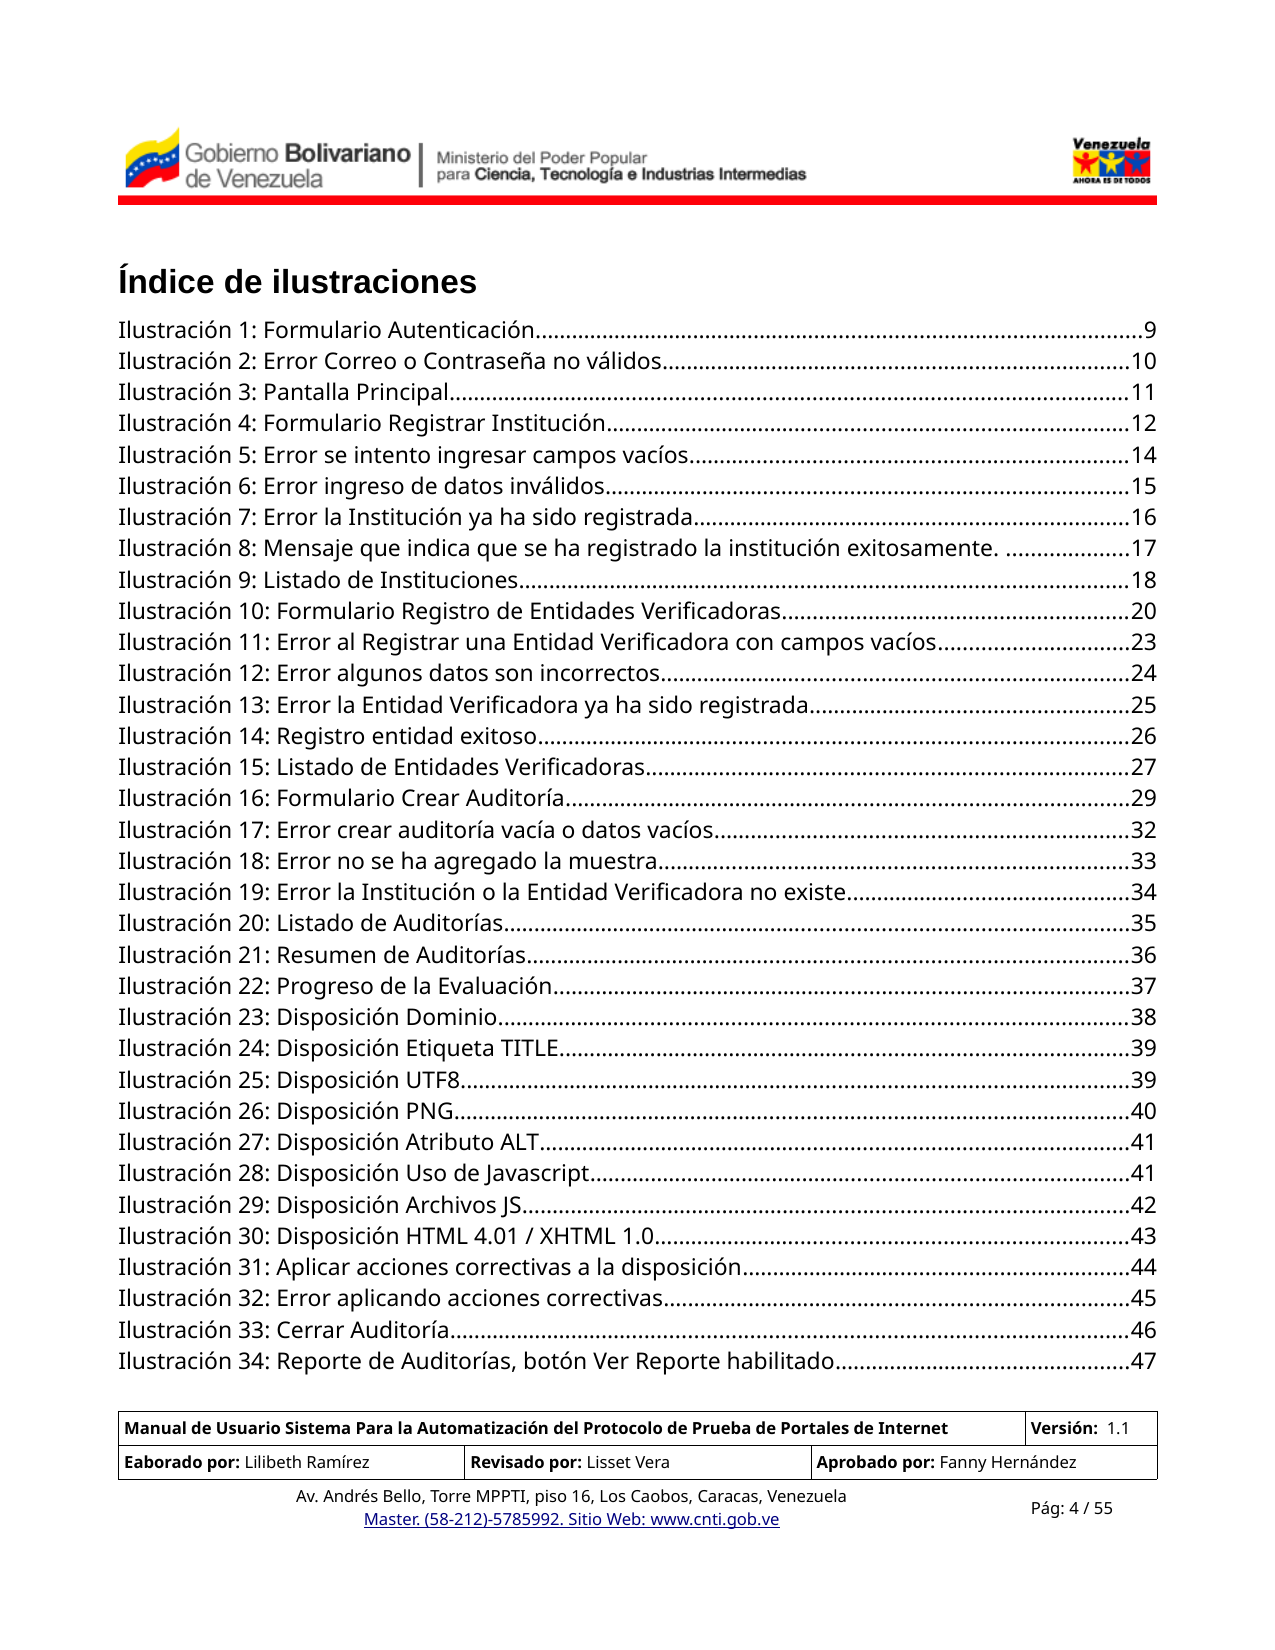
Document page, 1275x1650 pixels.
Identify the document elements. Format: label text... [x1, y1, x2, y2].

text Ilustración 19: Error la Institución o la Entidad Verificadora no existe 34 [118, 876, 1157, 907]
text Ilustración 15: Listado de Entidades Verificadoras 27 [118, 751, 1157, 782]
text Ilustración 21: Resumen de Auditorías 36 [118, 938, 1157, 970]
text Ilustración 30: Disposición HTML 4.01 / XHTML 1.0 43 [118, 1220, 1157, 1251]
text Ilustración 16: Formulario Crear Auditoría 29 [118, 782, 1157, 813]
text Ilustración 1: Formulario Autenticación 9 [118, 313, 1157, 345]
text Ilustración 4: Formulario Registrar Institución 12 [118, 407, 1157, 438]
text Ilustración 23: Disposición Dominio 38 [118, 1001, 1157, 1032]
text Ilustración 10: Formulario Registro de Entidades Verificadoras 20 [118, 595, 1157, 626]
text Ilustración 34: Reporte de Auditorías, botón Ver Reporte habilitado 47 [118, 1345, 1157, 1376]
text Ilustración 33: Cerrar Auditoría 46 [118, 1313, 1157, 1345]
text Ilustración 24: Disposición Etiqueta TITLE 39 [118, 1032, 1157, 1063]
text Ilustración 12: Error algunos datos son incorrectos 24 [118, 657, 1157, 688]
text Ilustración 9: Listado de Instituciones 18 [118, 563, 1157, 595]
text Ilustración 6: Error ingreso de datos inválidos 15 [118, 470, 1157, 501]
text Ilustración 18: Error no se ha agregado la muestra 33 [118, 845, 1157, 876]
text Ilustración 31: Aplicar acciones correctivas a la disposición 44 [118, 1251, 1157, 1282]
text Ilustración 7: Error la Institución ya ha sido registrada 16 [118, 501, 1157, 532]
text Ilustración 11: Error al Registrar una Entidad Verificadora con campos vacíos 23 [118, 626, 1157, 657]
text Ilustración 8: Mensaje que indica que se ha registrado la institución exitosamente. 17 [118, 532, 1157, 563]
text Ilustración 20: Listado de Auditorías 35 [118, 907, 1157, 938]
text Ilustración 13: Error la Entidad Verificadora ya ha sido registrada 25 [118, 688, 1157, 720]
text Ilustración 5: Error se intento ingresar campos vacíos 14 [118, 438, 1157, 470]
text Ilustración 2: Error Correo o Contraseña no válidos 10 [118, 345, 1157, 376]
text Ilustración 29: Disposición Archivos JS 42 [118, 1188, 1157, 1220]
text Ilustración 32: Error aplicando acciones correctivas 45 [118, 1282, 1157, 1313]
subtitle Índice de ilustraciones [118, 263, 1157, 301]
text Ilustración 14: Registro entidad exitoso 26 [118, 720, 1157, 751]
text Ilustración 28: Disposición Uso de Javascript 41 [118, 1157, 1157, 1188]
picture [118, 119, 1157, 205]
text Ilustración 17: Error crear auditoría vacía o datos vacíos 32 [118, 813, 1157, 845]
text Ilustración 26: Disposición PNG 40 [118, 1095, 1157, 1126]
text Ilustración 27: Disposición Atributo ALT 41 [118, 1126, 1157, 1157]
text Ilustración 25: Disposición UTF8 39 [118, 1063, 1157, 1095]
text Ilustración 22: Progreso de la Evaluación 37 [118, 970, 1157, 1001]
text Ilustración 3: Pantalla Principal 11 [118, 376, 1157, 407]
